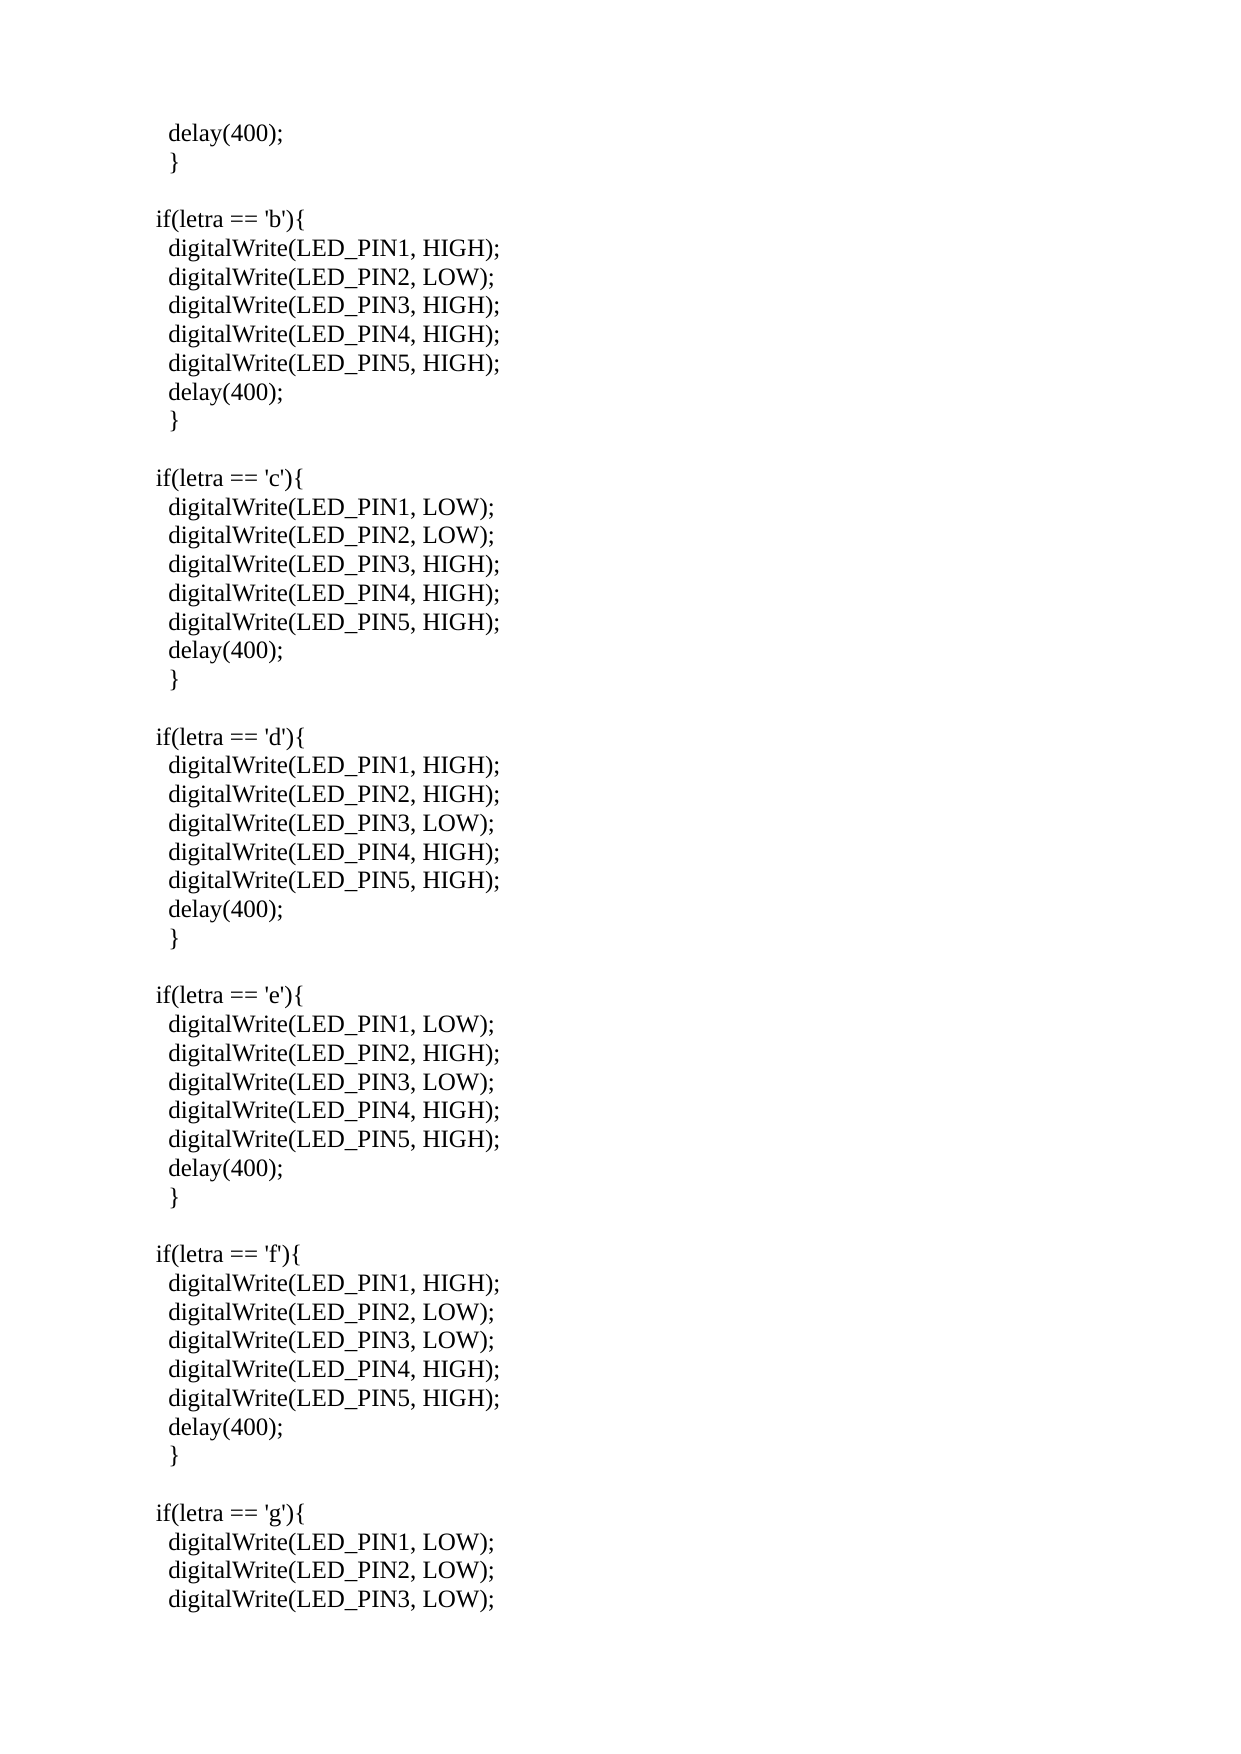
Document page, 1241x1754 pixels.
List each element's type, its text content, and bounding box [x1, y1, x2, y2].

text digitalWrite(LED_PIN5, HIGH); [118, 348, 1122, 377]
text digitalWrite(LED_PIN1, HIGH); [118, 751, 1122, 779]
text digitalWrite(LED_PIN3, LOW); [118, 1584, 1122, 1613]
text if(letra == 'b'){ [118, 204, 1122, 233]
text digitalWrite(LED_PIN3, LOW); [118, 808, 1122, 837]
text digitalWrite(LED_PIN2, HIGH); [118, 779, 1122, 808]
text delay(400); [118, 377, 1122, 406]
text digitalWrite(LED_PIN3, LOW); [118, 1067, 1122, 1096]
text if(letra == 'f'){ [118, 1239, 1122, 1268]
text digitalWrite(LED_PIN4, HIGH); [118, 319, 1122, 348]
text digitalWrite(LED_PIN2, LOW); [118, 262, 1122, 291]
text digitalWrite(LED_PIN1, LOW); [118, 1527, 1122, 1556]
text digitalWrite(LED_PIN3, HIGH); [118, 549, 1122, 578]
text digitalWrite(LED_PIN3, HIGH); [118, 291, 1122, 319]
text digitalWrite(LED_PIN4, HIGH); [118, 1354, 1122, 1383]
text digitalWrite(LED_PIN5, HIGH); [118, 607, 1122, 636]
text } [118, 1182, 1122, 1211]
text digitalWrite(LED_PIN2, LOW); [118, 1556, 1122, 1584]
text delay(400); [118, 1153, 1122, 1182]
text delay(400); [118, 1412, 1122, 1441]
text if(letra == 'c'){ [118, 463, 1122, 492]
text if(letra == 'e'){ [118, 981, 1122, 1009]
text digitalWrite(LED_PIN5, HIGH); [118, 866, 1122, 894]
text digitalWrite(LED_PIN5, HIGH); [118, 1124, 1122, 1153]
text digitalWrite(LED_PIN4, HIGH); [118, 1096, 1122, 1124]
text digitalWrite(LED_PIN1, LOW); [118, 1009, 1122, 1038]
text digitalWrite(LED_PIN4, HIGH); [118, 837, 1122, 866]
text digitalWrite(LED_PIN1, LOW); [118, 492, 1122, 521]
text digitalWrite(LED_PIN1, HIGH); [118, 233, 1122, 262]
text digitalWrite(LED_PIN2, HIGH); [118, 1038, 1122, 1067]
text digitalWrite(LED_PIN1, HIGH); [118, 1268, 1122, 1297]
text digitalWrite(LED_PIN2, LOW); [118, 1297, 1122, 1326]
text digitalWrite(LED_PIN5, HIGH); [118, 1383, 1122, 1412]
text } [118, 1441, 1122, 1469]
text } [118, 923, 1122, 952]
text } [118, 147, 1122, 176]
text digitalWrite(LED_PIN2, LOW); [118, 521, 1122, 549]
text if(letra == 'g'){ [118, 1498, 1122, 1527]
text delay(400); [118, 636, 1122, 664]
text } [118, 664, 1122, 693]
text delay(400); [118, 118, 1122, 147]
text delay(400); [118, 894, 1122, 923]
text if(letra == 'd'){ [118, 722, 1122, 751]
text digitalWrite(LED_PIN4, HIGH); [118, 578, 1122, 607]
text digitalWrite(LED_PIN3, LOW); [118, 1326, 1122, 1354]
text } [118, 406, 1122, 434]
